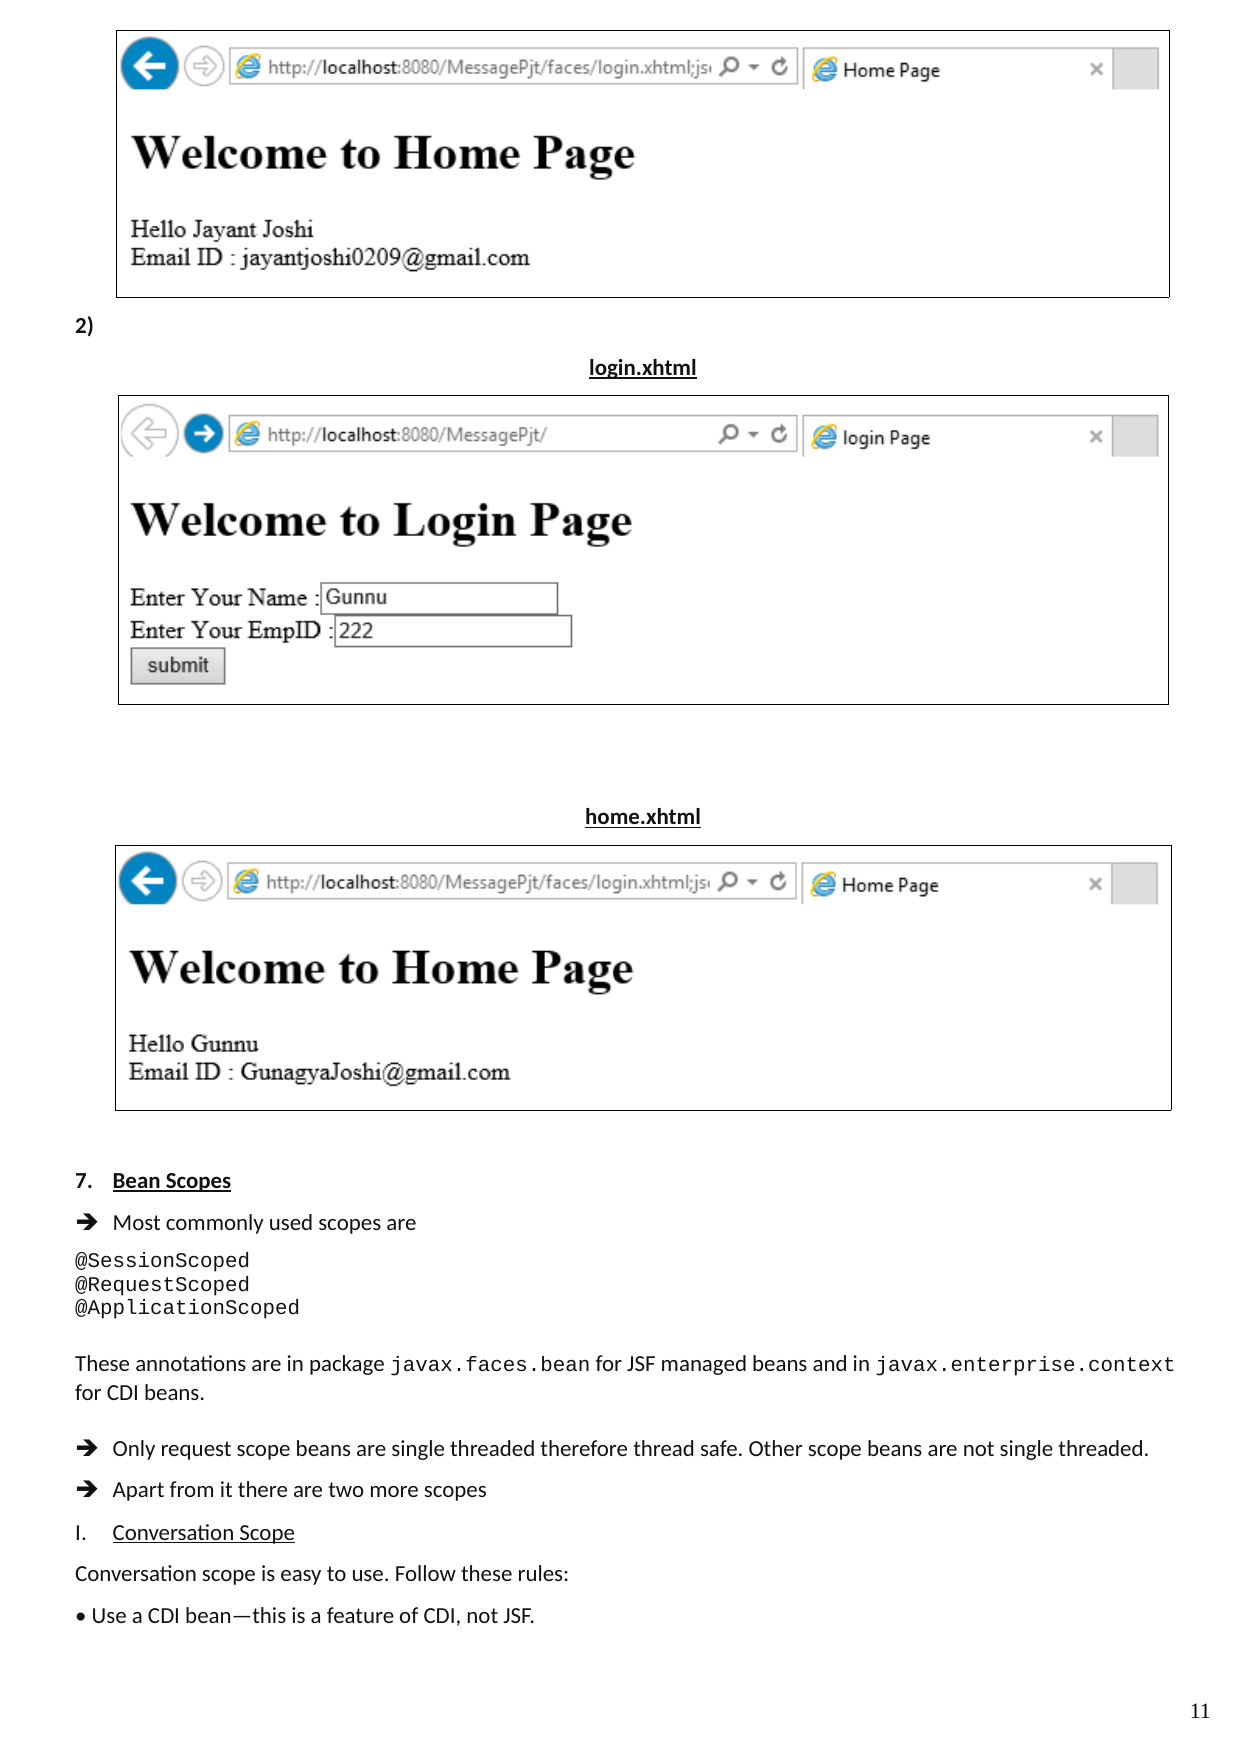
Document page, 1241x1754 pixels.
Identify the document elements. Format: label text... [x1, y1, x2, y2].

text These annotations are in package javax.faces.bean for JSF managed beans and in javax.enterprise.context for CDI beans. [75, 1349, 1211, 1406]
list Only request scope beans are single threaded therefore thread safe. Other scope beans are not single threaded. [75, 1434, 1211, 1462]
text @RequestScoped [75, 1274, 1211, 1297]
text @ApplicationScoped [75, 1297, 1211, 1321]
list Most commonly used scopes are [75, 1208, 1211, 1236]
text I. Conversation Scope [75, 1518, 1211, 1546]
text Conversation scope is easy to use. Follow these rules: [75, 1559, 1211, 1588]
text • Use a CDI bean—this is a feature of CDI, not JSF. [75, 1602, 1211, 1629]
text login.xhtml [75, 353, 1211, 381]
text @SessionScoped [75, 1250, 1211, 1274]
text home.xhtml [75, 802, 1211, 831]
text 2) [75, 30, 1211, 339]
text 7. Bean Scopes [75, 1166, 1211, 1194]
list Apart from it there are two more scopes [75, 1476, 1211, 1504]
